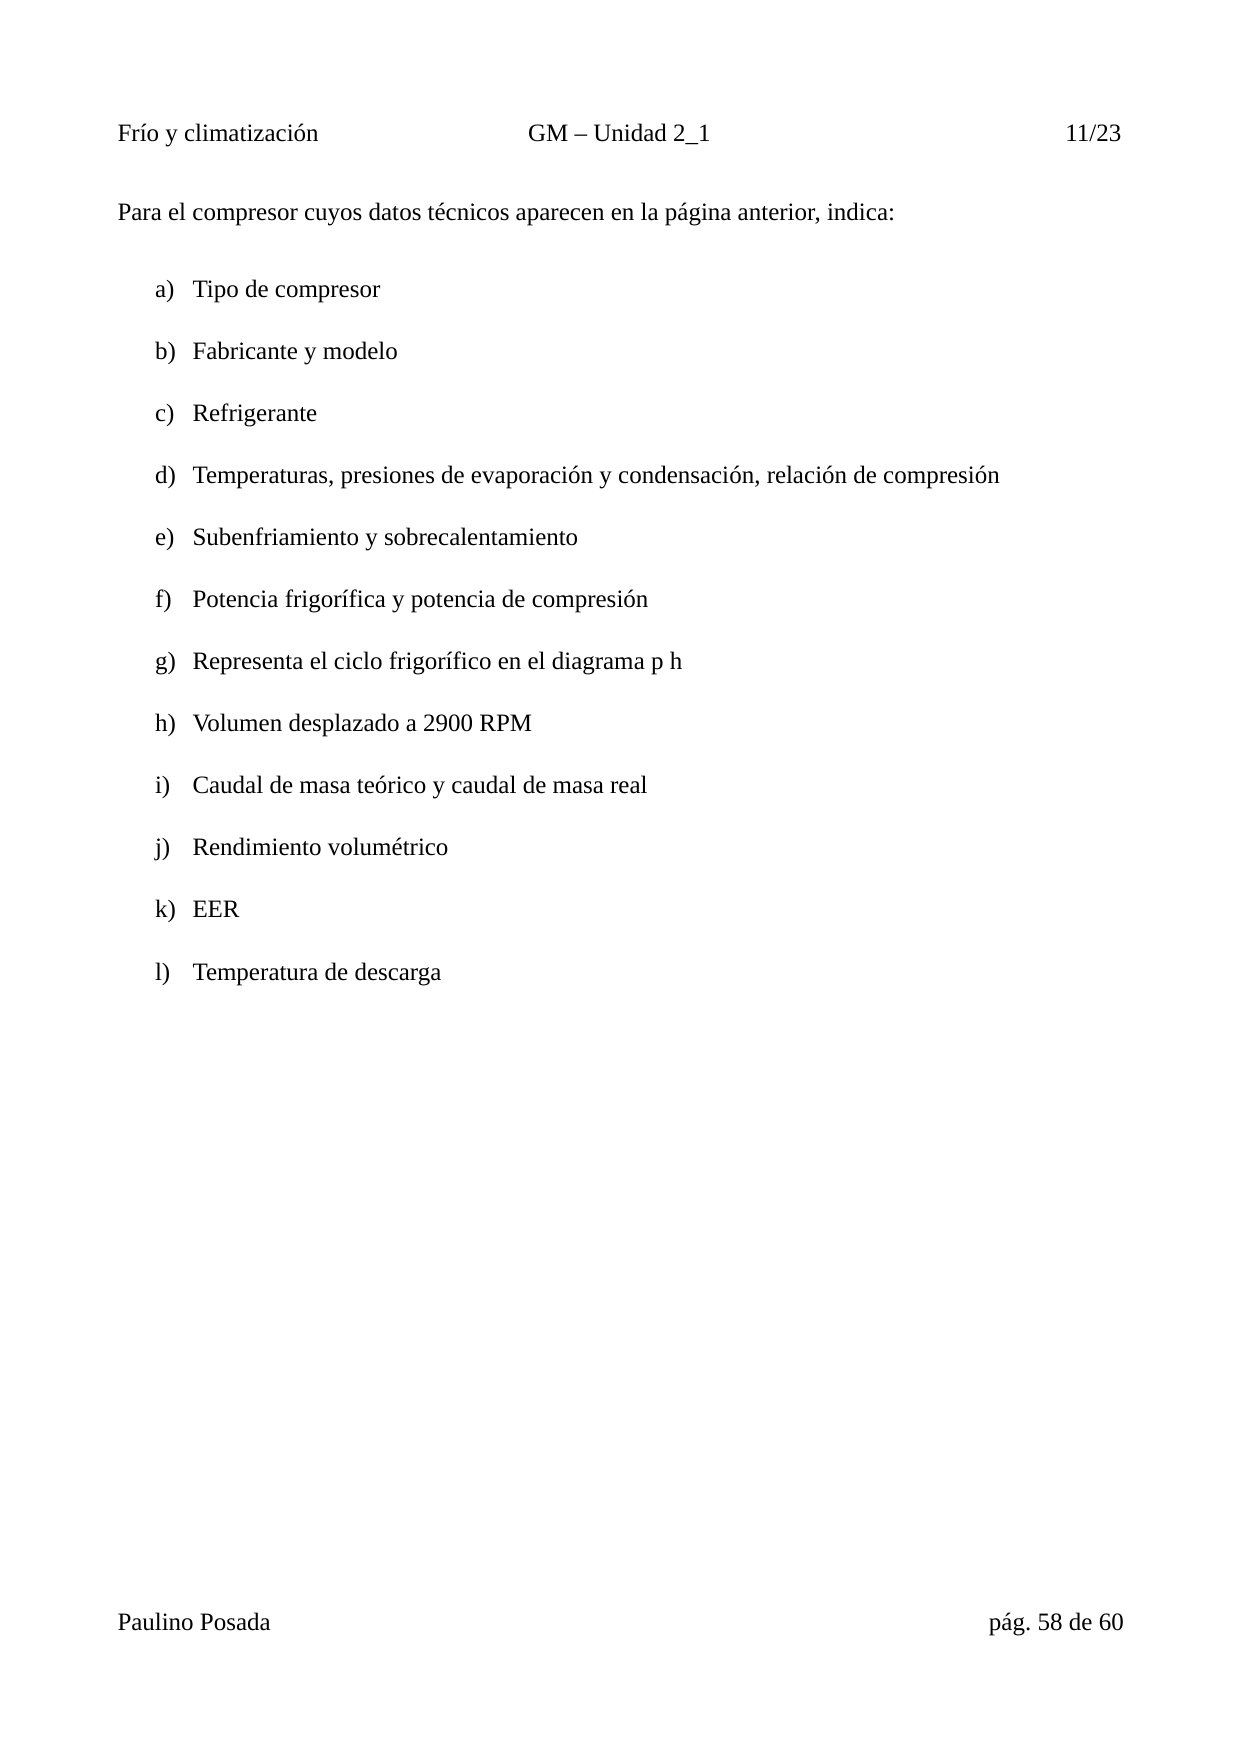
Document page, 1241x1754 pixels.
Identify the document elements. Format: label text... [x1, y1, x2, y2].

list EER [155, 894, 1123, 923]
list Potencia frigorífica y potencia de compresión [155, 584, 1123, 613]
list Representa el ciclo frigorífico en el diagrama p h [155, 646, 1123, 675]
list Fabricante y modelo [155, 336, 1123, 364]
list Temperaturas, presiones de evaporación y condensación, relación de compresión [155, 460, 1123, 489]
list Volumen desplazado a 2900 RPM [155, 708, 1123, 737]
list Temperatura de descarga [155, 957, 1123, 985]
list Caudal de masa teórico y caudal de masa real [155, 770, 1123, 799]
list Subenfriamiento y sobrecalentamiento [155, 522, 1123, 551]
list Rendimiento volumétrico [155, 832, 1123, 861]
list Tipo de compresor [155, 274, 1123, 302]
text Para el compresor cuyos datos técnicos aparecen en la página anterior, indica: [117, 197, 1123, 226]
list Refrigerante [155, 398, 1123, 427]
